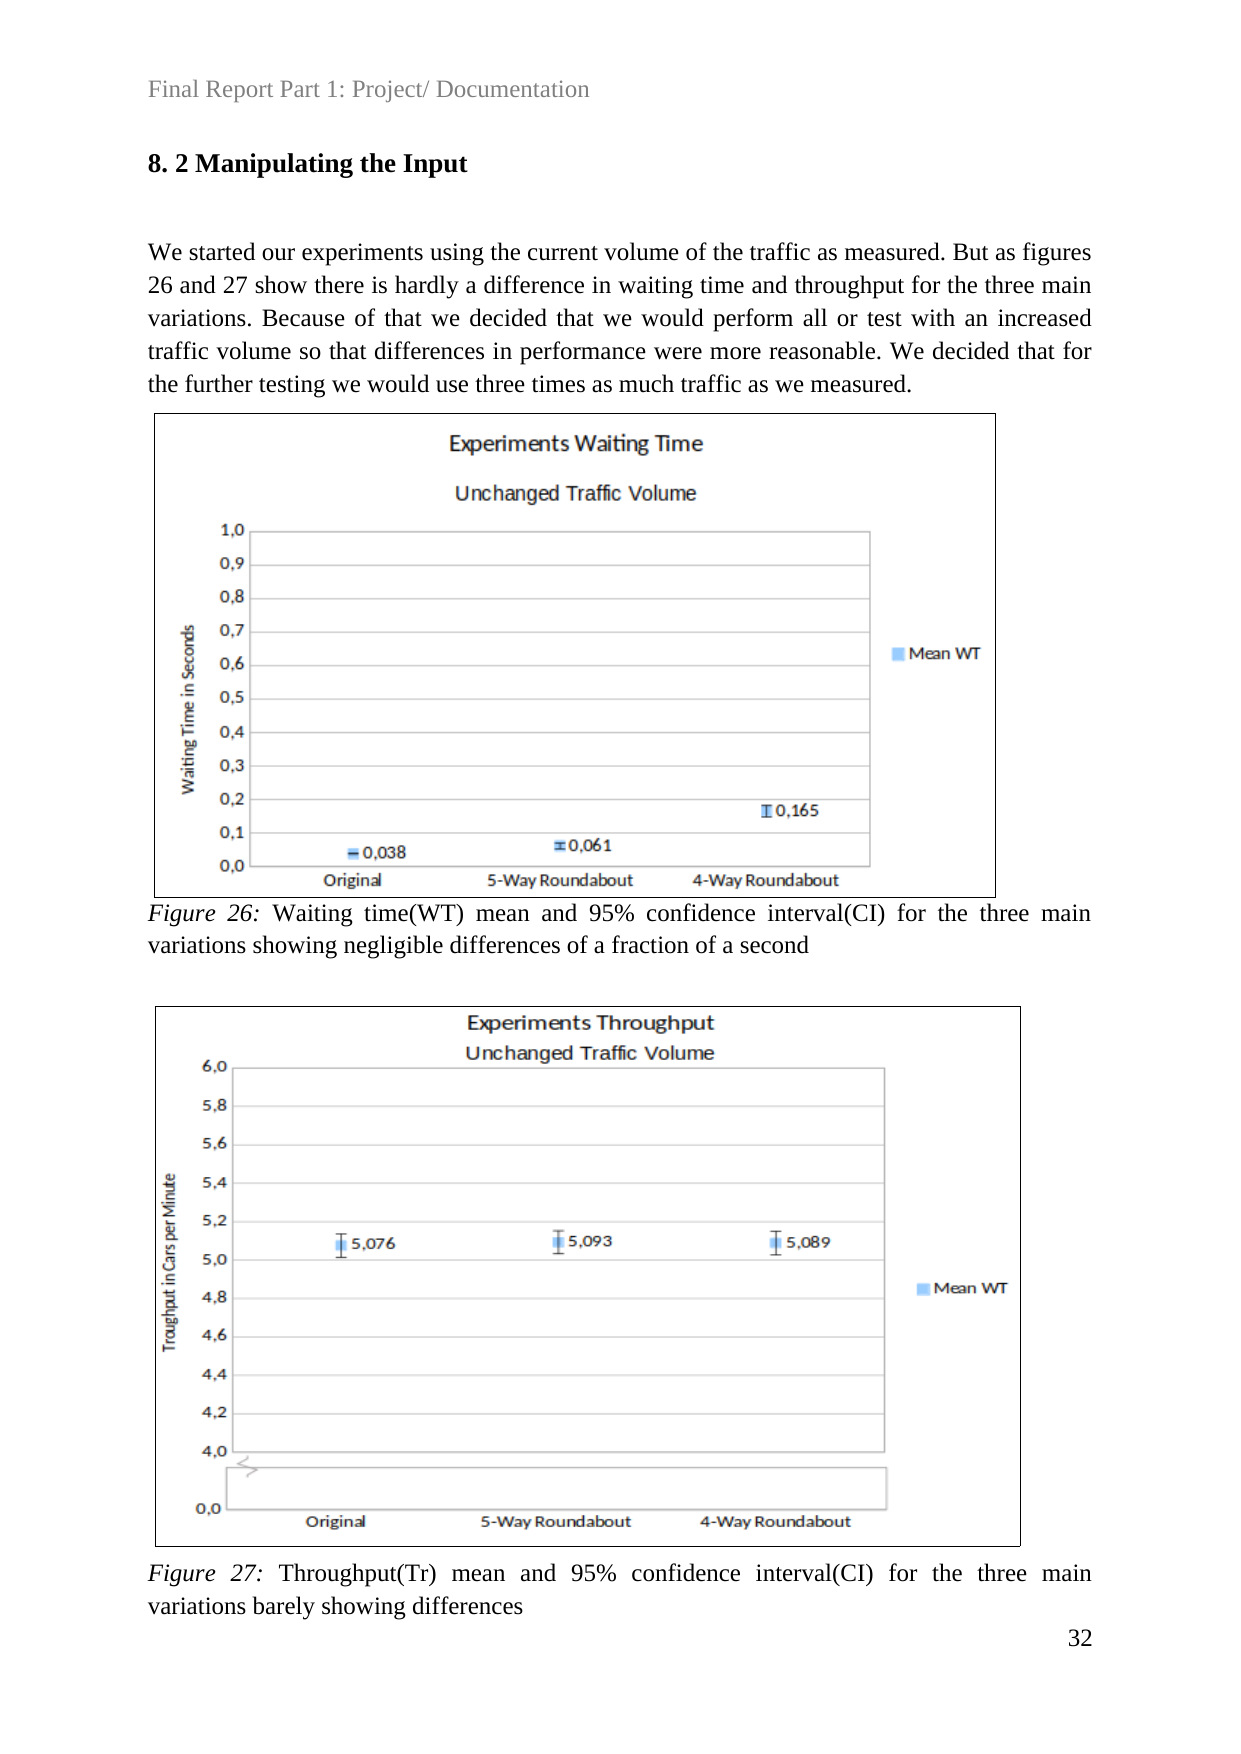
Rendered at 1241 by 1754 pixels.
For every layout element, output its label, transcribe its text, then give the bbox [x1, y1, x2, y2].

text Figure 26: Waiting time(WT) mean and 95% confidence interval(CI) for the three main variations showing negligible differences of a fraction of a second [148, 898, 1093, 959]
text Figure 27: Throughput(Tr) mean and 95% confidence interval(CI) for the three main variations barely showing differences [148, 1558, 1093, 1620]
subtitle 8. 2 Manipulating the Input [148, 148, 1093, 179]
picture [156, 416, 992, 895]
picture [157, 1009, 1018, 1544]
text We started our experiments using the current volume of the traffic as measured. But as figures 26 and 27 show there is hardly a difference in waiting time and throughput for the three main variations. Because of that we decided that we would perform all or test with an increased traffic volume so that differences in performance were more reasonable. We decided that for the further testing we would use three times as much traffic as we measured. [148, 237, 1093, 398]
